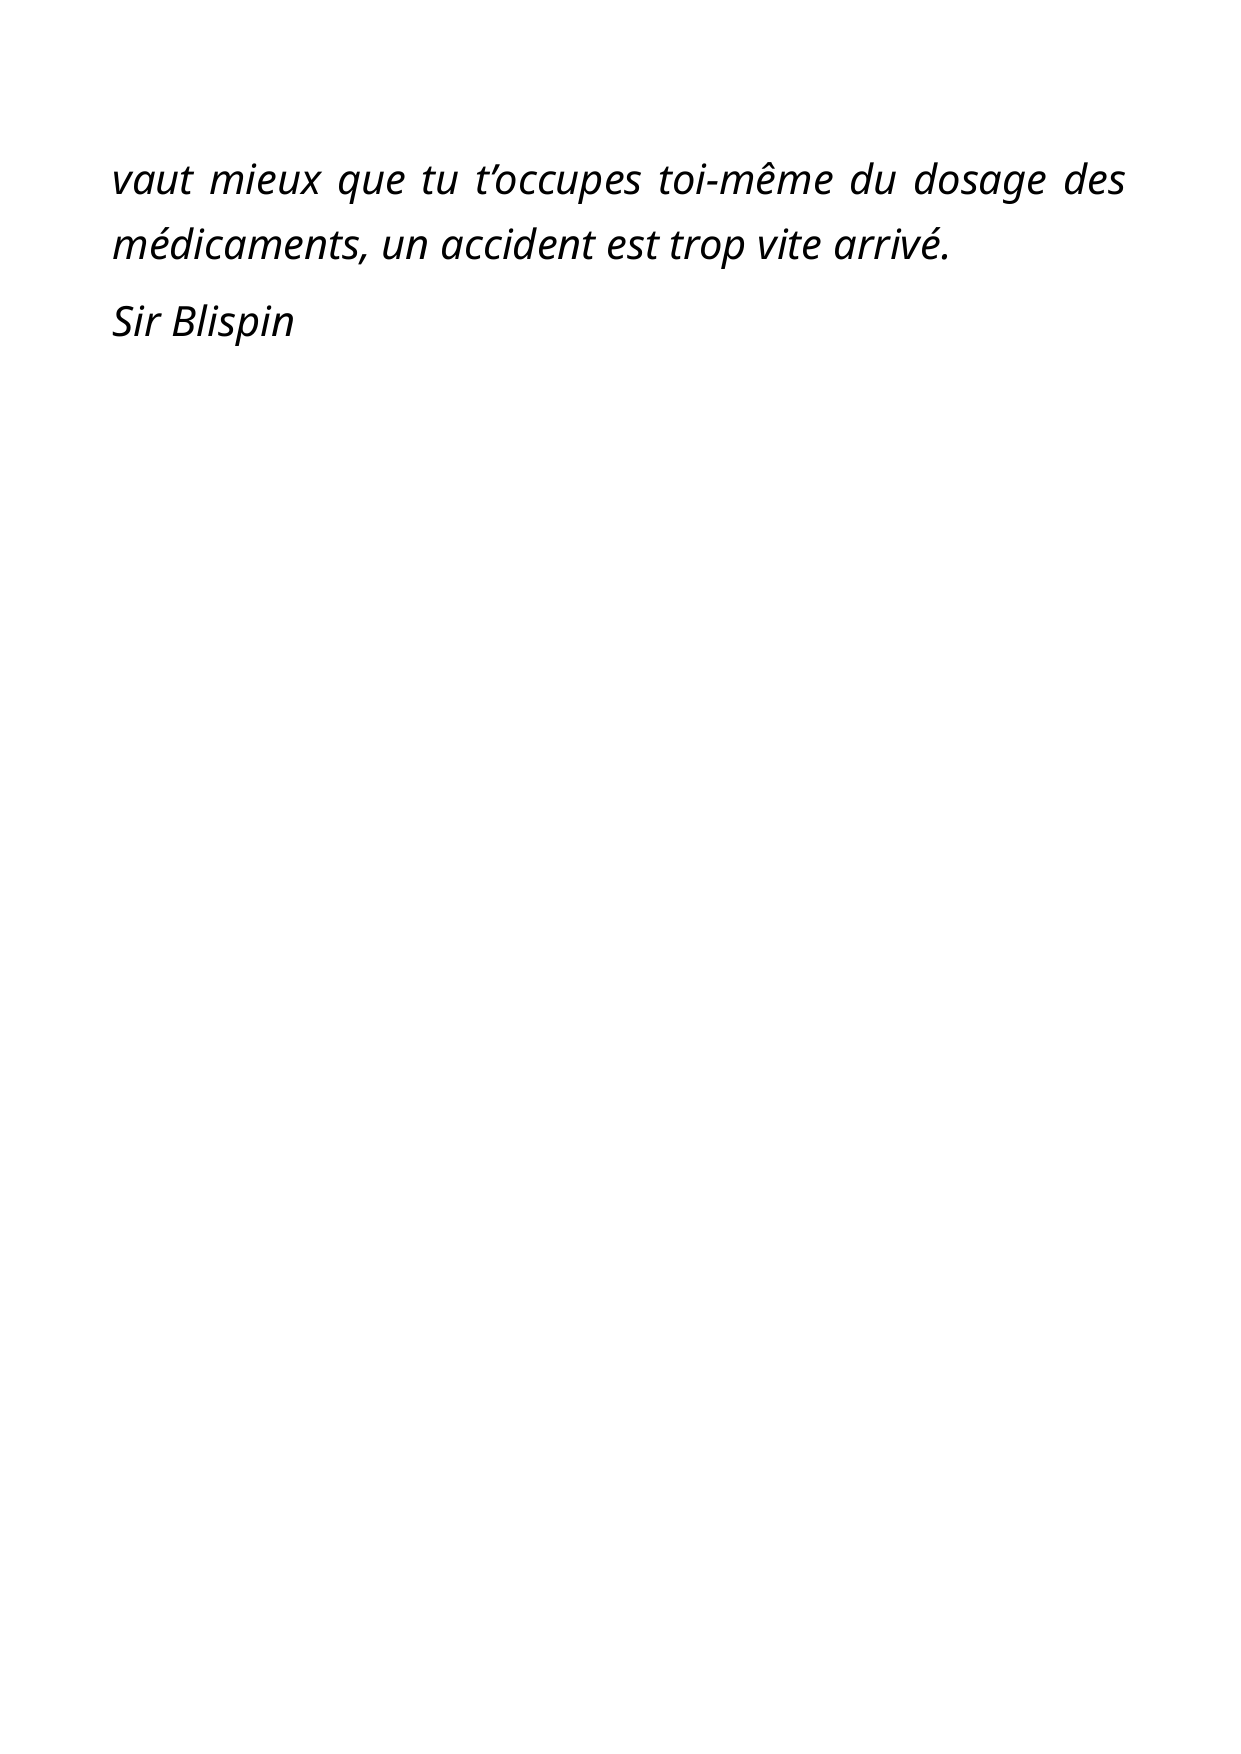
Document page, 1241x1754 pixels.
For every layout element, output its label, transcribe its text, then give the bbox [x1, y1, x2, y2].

text Sir Blispin [112, 292, 1128, 348]
text vaut mieux que tu t’occupes toi-même du dosage des médicaments, un accident est trop vite arrivé. [112, 150, 1128, 272]
